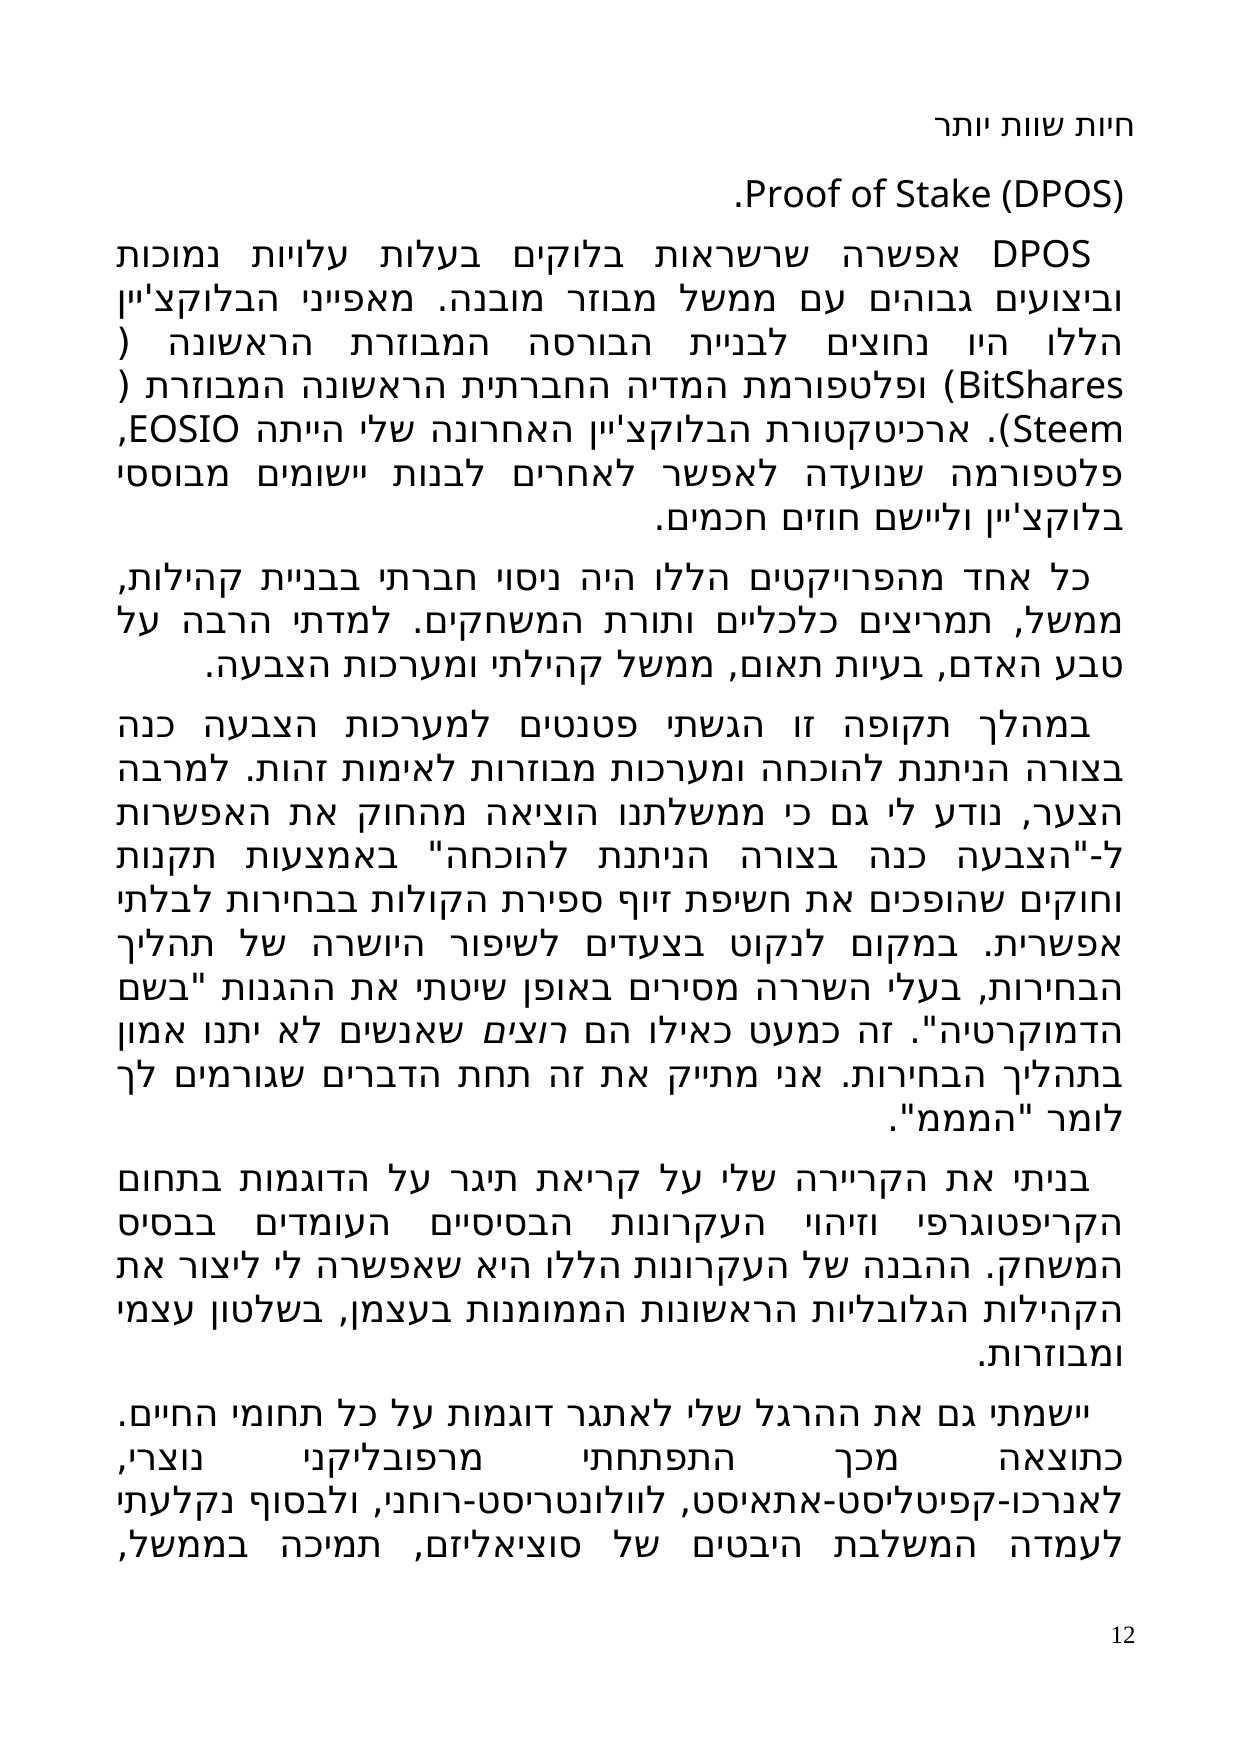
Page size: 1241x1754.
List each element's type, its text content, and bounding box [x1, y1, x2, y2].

text כל אחד מהפרויקטים הללו היה ניסוי חברתי בבניית קהילות, ממשל, תמריצים כלכליים ותורת המשחקים. למדתי הרבה על טבע האדם, בעיות תאום, ממשל קהילתי ומערכות הצבעה. [116, 555, 1124, 686]
text במהלך תקופה זו הגשתי פטנטים למערכות הצבעה כנה בצורה הניתנת להוכחה ומערכות מבוזרות לאימות זהות. למרבה הצער, נודע לי גם כי ממשלתנו הוציאה מהחוק את האפשרות ל-"הצבעה כנה בצורה הניתנת להוכחה" באמצעות תקנות וחוקים שהופכים את חשיפת זיוף ספירת הקולות בבחירות לבלתי אפשרית. במקום לנקוט בצעדים לשיפור היושרה של תהליך הבחירות, בעלי השררה מסירים באופן שיטתי את ההגנות "בשם הדמוקרטיה". זה כמעט כאילו הם רוצים שאנשים לא יתנו אמון בתהליך הבחירות. אני מתייק את זה תחת הדברים שגורמים לך לומר "המממ". [116, 702, 1124, 1140]
text בניתי את הקריירה שלי על קריאת תיגר על הדוגמות בתחום הקריפטוגרפי וזיהוי העקרונות הבסיסיים העומדים בבסיס המשחק. ההבנה של העקרונות הללו היא שאפשרה לי ליצור את הקהילות הגלובליות הראשונות הממומנות בעצמן, בשלטון עצמי ומבוזרות. [116, 1156, 1124, 1375]
text נקודת מבט זו היא שהובילה אותי להמציא את אחד מאלגוריתמי הקונצנזוס הנפוצים ביותר, המכונה Delegated Proof of Stake (DPOS). [116, 172, 1124, 216]
text DPOS אפשרה שרשראות בלוקים בעלות עלויות נמוכות וביצועים גבוהים עם ממשל מבוזר מובנה. מאפייני הבלוקצ'יין הללו היו נחוצים לבניית הבורסה המבוזרת הראשונה (BitShares) ופלטפורמת המדיה החברתית הראשונה המבוזרת (Steem). ארכיטקטורת הבלוקצ'יין האחרונה שלי הייתה EOSIO, פלטפורמה שנועדה לאפשר לאחרים לבנות יישומים מבוססי בלוקצ'יין וליישם חוזים חכמים. [116, 232, 1124, 539]
text יישמתי גם את ההרגל שלי לאתגר דוגמות על כל תחומי החיים. כתוצאה מכך התפתחתי מרפובליקני נוצרי, לאנרכו-קפיטליסט-אתאיסט, לוולונטריסט-רוחני, ולבסוף נקלעתי לעמדה המשלבת היבטים של סוציאליזם, תמיכה בממשל, [116, 1391, 1124, 1566]
